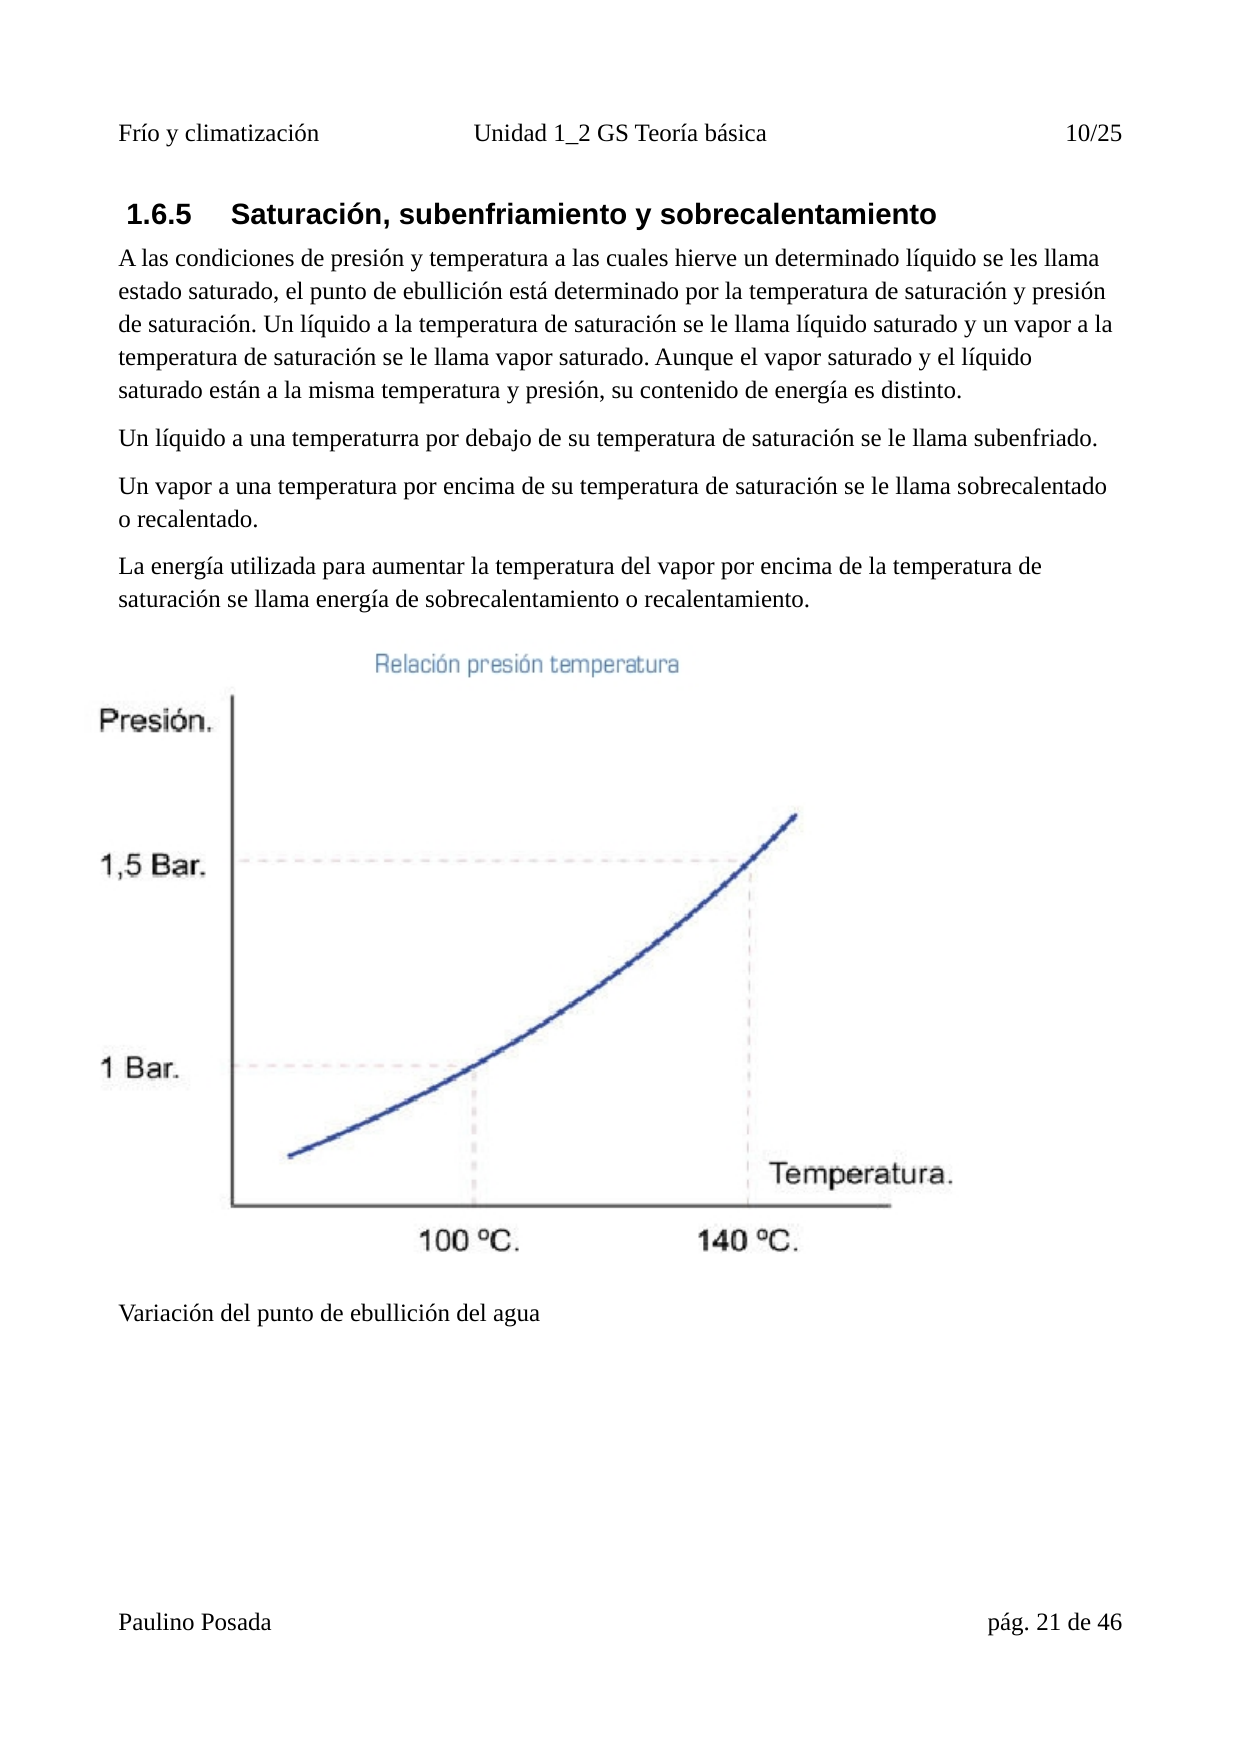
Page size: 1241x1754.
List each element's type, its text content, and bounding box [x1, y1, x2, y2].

picture [73, 615, 968, 1277]
subtitle Saturación, subenfriamiento y sobrecalentamiento [118, 197, 1122, 231]
text A las condiciones de presión y temperatura a las cuales hierve un determinado líquido se les llama estado saturado, el punto de ebullición está determinado por la temperatura de saturación y presión de saturación. Un líquido a la temperatura de saturación se le llama líquido saturado y un vapor a la temperatura de saturación se le llama vapor saturado. Aunque el vapor saturado y el líquido saturado están a la misma temperatura y presión, su contenido de energía es distinto. [118, 243, 1122, 404]
text Variación del punto de ebullición del agua [118, 1298, 1122, 1327]
text Un vapor a una temperatura por encima de su temperatura de saturación se le llama sobrecalentado o recalentado. [118, 471, 1122, 532]
text Un líquido a una temperaturra por debajo de su temperatura de saturación se le llama subenfriado. [118, 423, 1122, 452]
text La energía utilizada para aumentar la temperatura del vapor por encima de la temperatura de saturación se llama energía de sobrecalentamiento o recalentamiento. [118, 551, 1122, 613]
